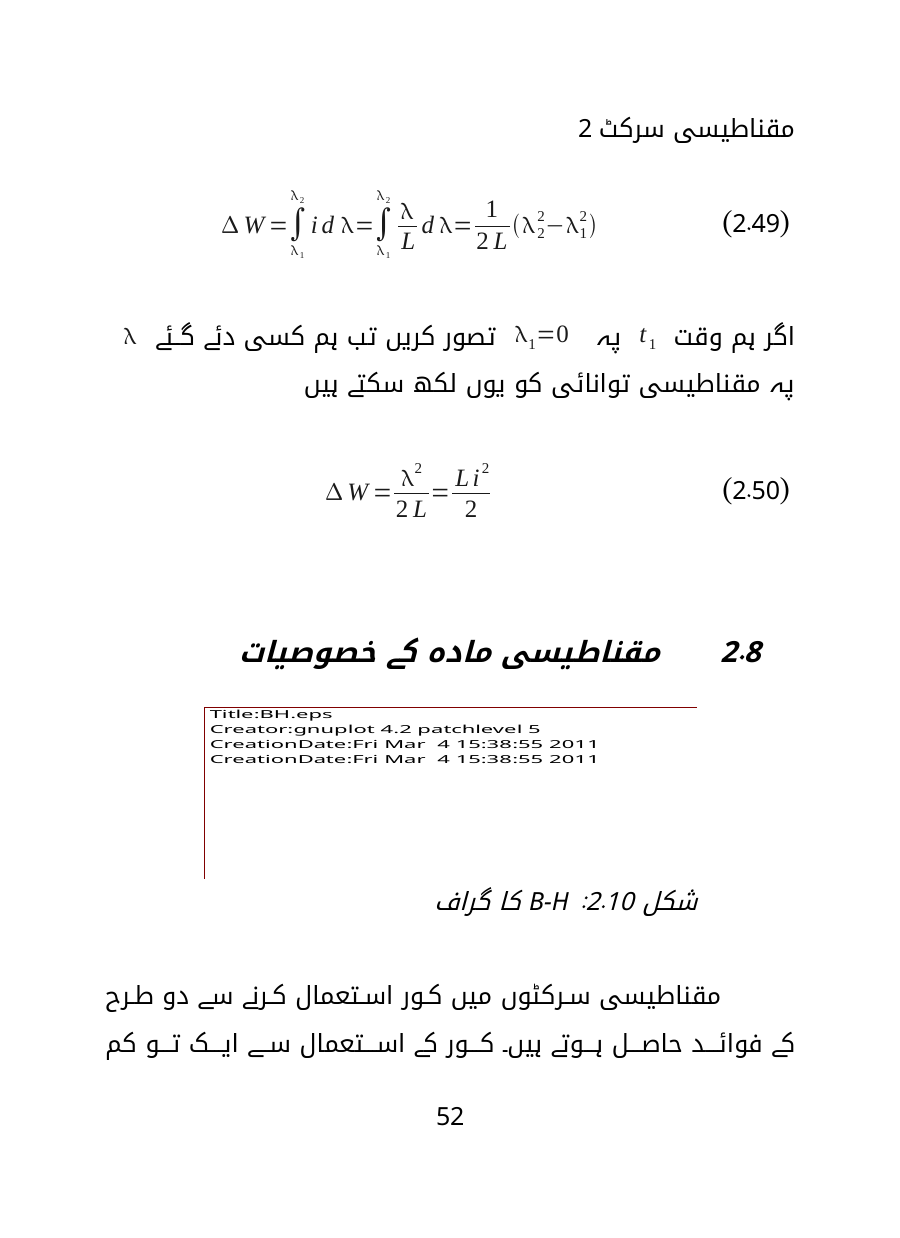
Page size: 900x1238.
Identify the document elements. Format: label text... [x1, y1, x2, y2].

subtitle مقناطیسی مادہ کے خصوصیات [105, 626, 720, 681]
table_header (2.50) [703, 454, 795, 541]
text شکل 2.10: B-H کا گراف [203, 706, 697, 926]
table_header [105, 183, 704, 279]
table_header (2.49) [705, 183, 795, 279]
text اگر ہم وقتپہ تصور کریں تب ہم کسی دئے گئےپہ مقناطیسی توانائی کو یوں لکھ سکتے ہیں [105, 313, 795, 408]
table_header [105, 454, 703, 541]
text مقناطیسی سرکٹوں میں کور استعمال کرنے سے دو طرح کے فوائد حاصل ہوتے ہیں۔ کور کے استعمال سے ایک تو کم مقناطیسی دباؤ سے زیادہ فلکس پیدا کی جا سکتی ہے اور دوسرا، مقناطیسی رو کو اپنی مرضی کے راستوں پابند کیا جاسکتا ہے۔ ٹرانسفارمروں میں کور کو استعمال کر کے مقناطیسی رو کو اِس طرح پابند کیا جاتا ہے کہ جو مقناطیسی رو ایک کائل سے گزرتا ہے، وہی مقناطیسی رو، سارا کا سارا، باقی کائلوں سے بھی گزرتا ہے۔ موٹروں میں کور کو استعمال کرکے مقناطیسی رو کو یوں گزارا جاتا ہے کہ زیادہ سے زیادہ طاقت پیدا ہو۔ [105, 973, 795, 1067]
